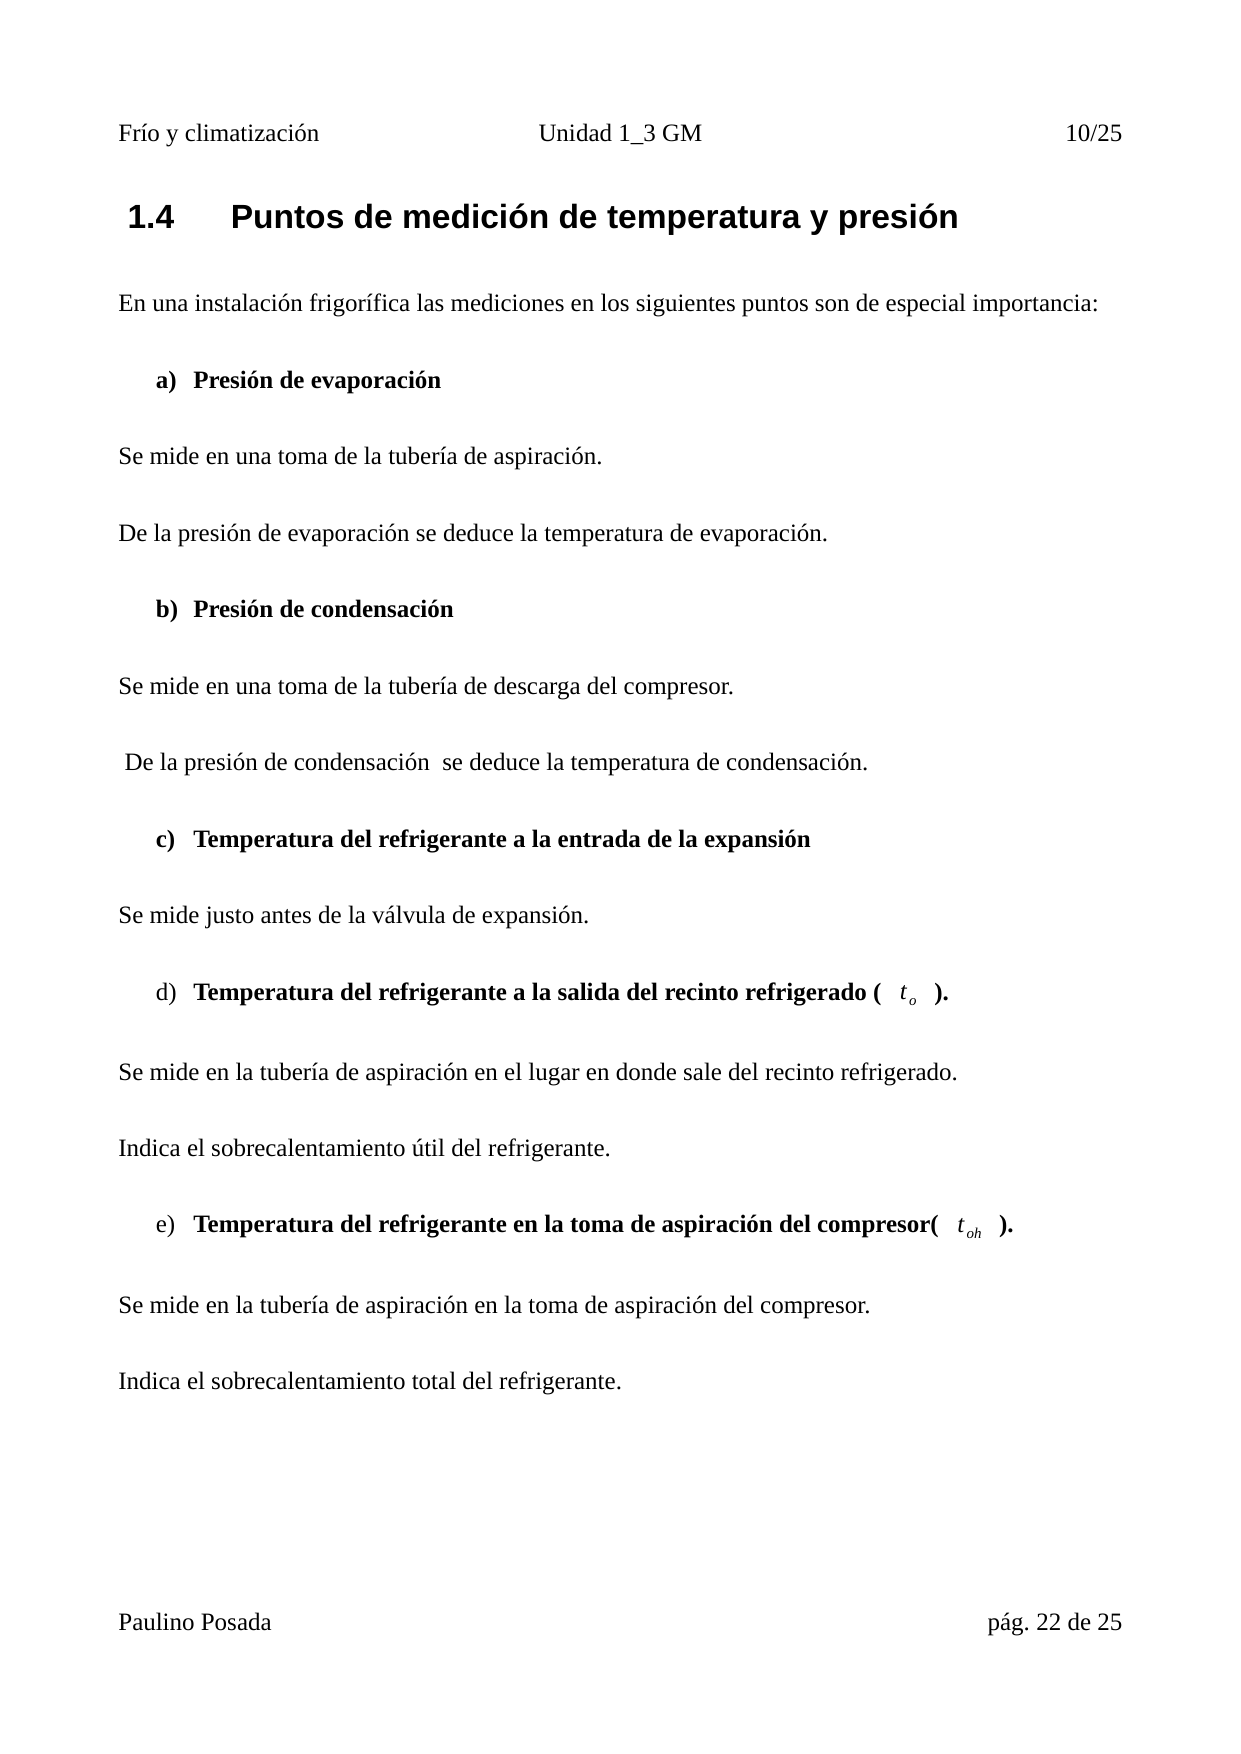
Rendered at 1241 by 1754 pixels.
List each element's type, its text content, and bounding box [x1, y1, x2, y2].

list Presión de evaporación [156, 365, 1122, 394]
list Temperatura del refrigerante en la toma de aspiración del compresor(). [156, 1209, 1122, 1242]
list Se mide en la tubería de aspiración en el lugar en donde sale del recinto refrigerado. [118, 1057, 1122, 1085]
list Temperatura del refrigerante a la entrada de la expansión [156, 824, 1122, 852]
text Se mide en una toma de la tubería de descarga del compresor. [118, 671, 1122, 699]
text De la presión de evaporación se deduce la temperatura de evaporación. [118, 518, 1122, 547]
text Se mide justo antes de la válvula de expansión. [118, 900, 1122, 929]
list Presión de condensación [156, 594, 1122, 623]
text Se mide en la tubería de aspiración en la toma de aspiración del compresor. [118, 1290, 1122, 1318]
text De la presión de condensación se deduce la temperatura de condensación. [118, 747, 1122, 776]
text Se mide en una toma de la tubería de aspiración. [118, 441, 1122, 470]
list Temperatura del refrigerante a la salida del recinto refrigerado (). [156, 977, 1122, 1009]
text En una instalación frigorífica las mediciones en los siguientes puntos son de especial importancia: [118, 288, 1122, 317]
text Indica el sobrecalentamiento total del refrigerante. [118, 1366, 1122, 1395]
subtitle Puntos de medición de temperatura y presión [118, 197, 1122, 236]
list Indica el sobrecalentamiento útil del refrigerante. [118, 1133, 1122, 1162]
